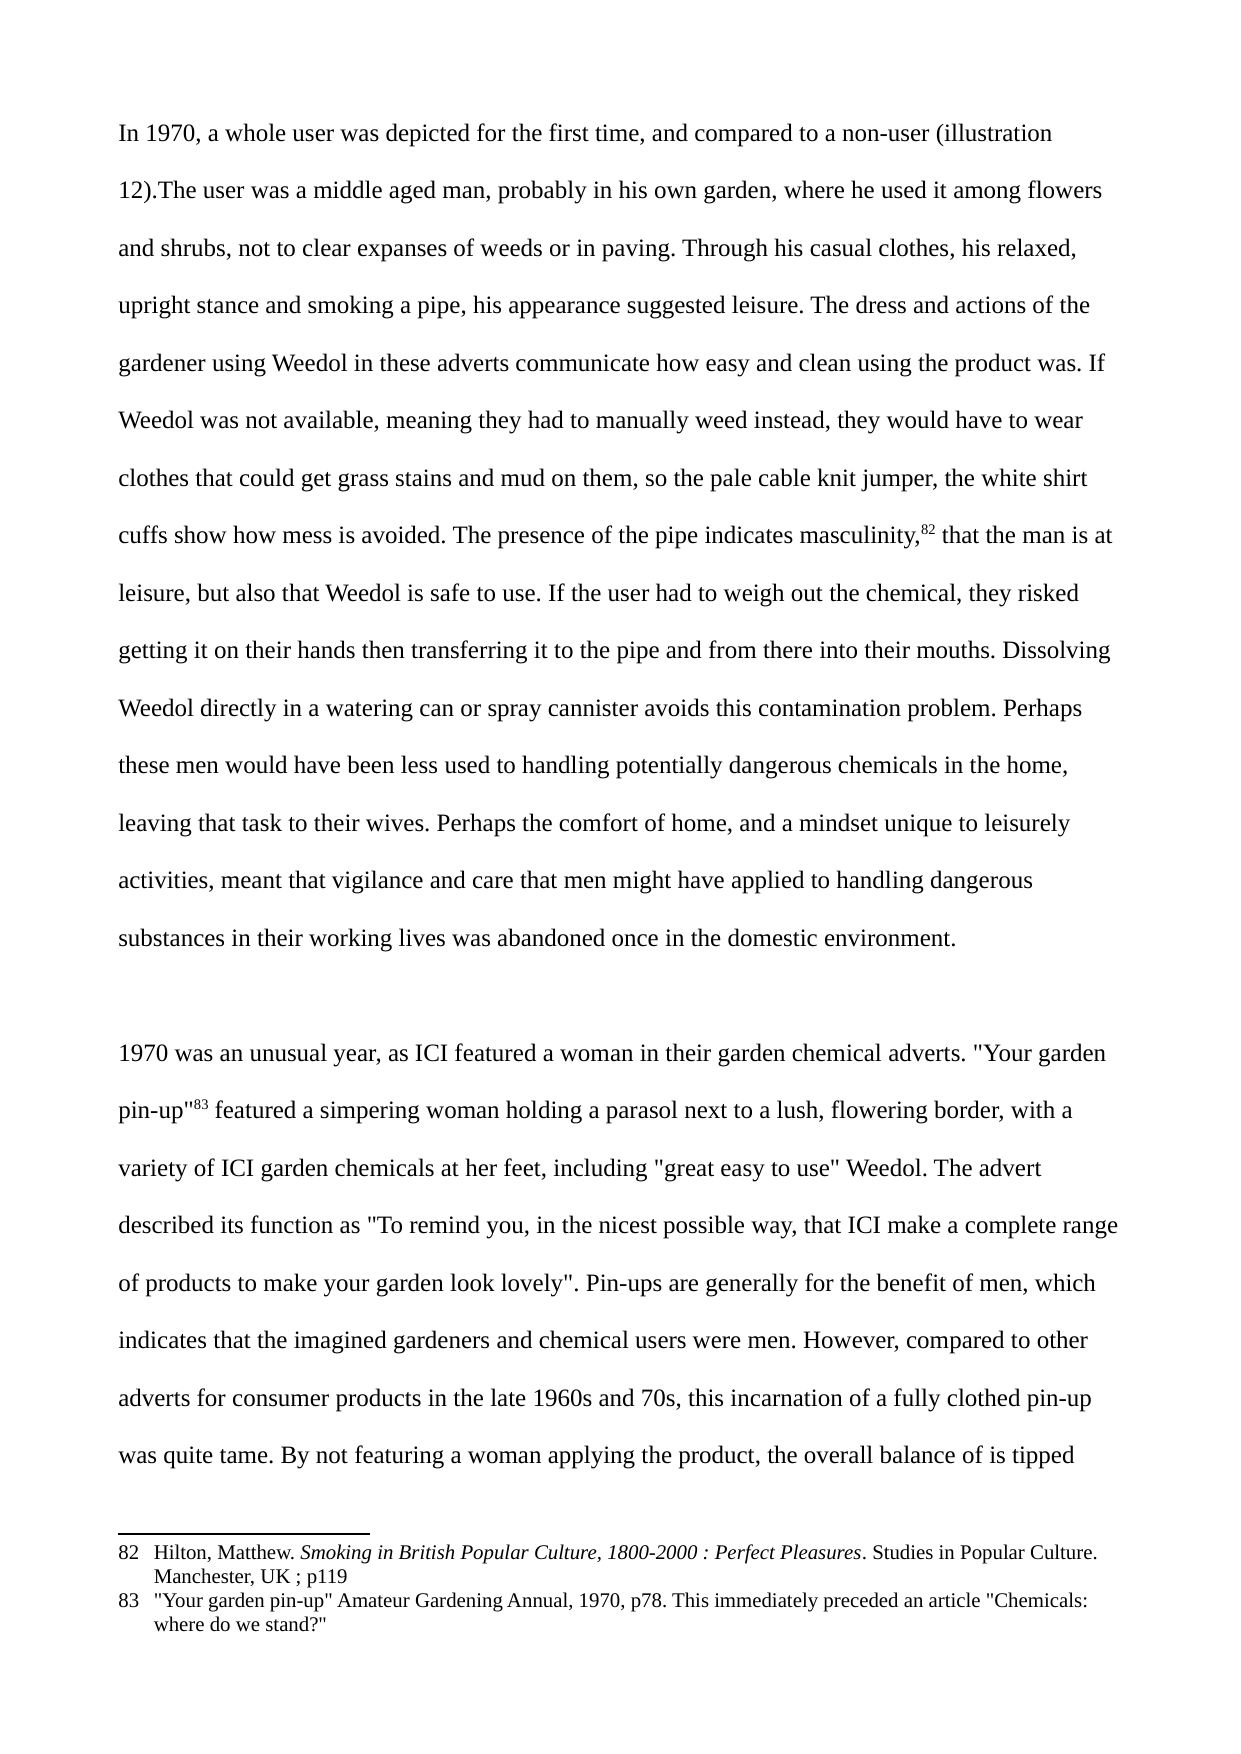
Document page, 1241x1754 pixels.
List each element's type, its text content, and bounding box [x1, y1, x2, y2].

text Hilton, Matthew. Smoking in British Popular Culture, 1800-2000 : Perfect Pleasures. Studies in Popular Culture. Manchester, UK ; p119 [118, 1539, 1122, 1588]
text In 1970, a whole user was depicted for the first time, and compared to a non-user (illustration 12).The user was a middle aged man, probably in his own garden, where he used it among flowers and shrubs, not to clear expanses of weeds or in paving. Through his casual clothes, his relaxed, upright stance and smoking a pipe, his appearance suggested leisure. The dress and actions of the gardener using Weedol in these adverts communicate how easy and clean using the product was. If Weedol was not available, meaning they had to manually weed instead, they would have to wear clothes that could get grass stains and mud on them, so the pale cable knit jumper, the white shirt cuffs show how mess is avoided. The presence of the pipe indicates masculinity, that the man is at leisure, but also that Weedol is safe to use. If the user had to weigh out the chemical, they risked getting it on their hands then transferring it to the pipe and from there into their mouths. Dissolving Weedol directly in a watering can or spray cannister avoids this contamination problem. Perhaps these men would have been less used to handling potentially dangerous chemicals in the home, leaving that task to their wives. Perhaps the comfort of home, and a mindset unique to leisurely activities, meant that vigilance and care that men might have applied to handling dangerous substances in their working lives was abandoned once in the domestic environment. [118, 118, 1122, 952]
text 1970 was an unusual year, as ICI featured a woman in their garden chemical adverts. "Your garden pin-up" featured a simpering woman holding a parasol next to a lush, flowering border, with a variety of ICI garden chemicals at her feet, including "great easy to use" Weedol. The advert described its function as "To remind you, in the nicest possible way, that ICI make a complete range of products to make your garden look lovely". Pin-ups are generally for the benefit of men, which indicates that the imagined gardeners and chemical users were men. However, compared to other adverts for consumer products in the late 1960s and 70s, this incarnation of a fully clothed pin-up was quite tame. By not featuring a woman applying the product, the overall balance of is tipped [118, 1038, 1122, 1469]
text "Your garden pin-up" Amateur Gardening Annual, 1970, p78. This immediately preceded an article "Chemicals: where do we stand?" [118, 1588, 1122, 1636]
